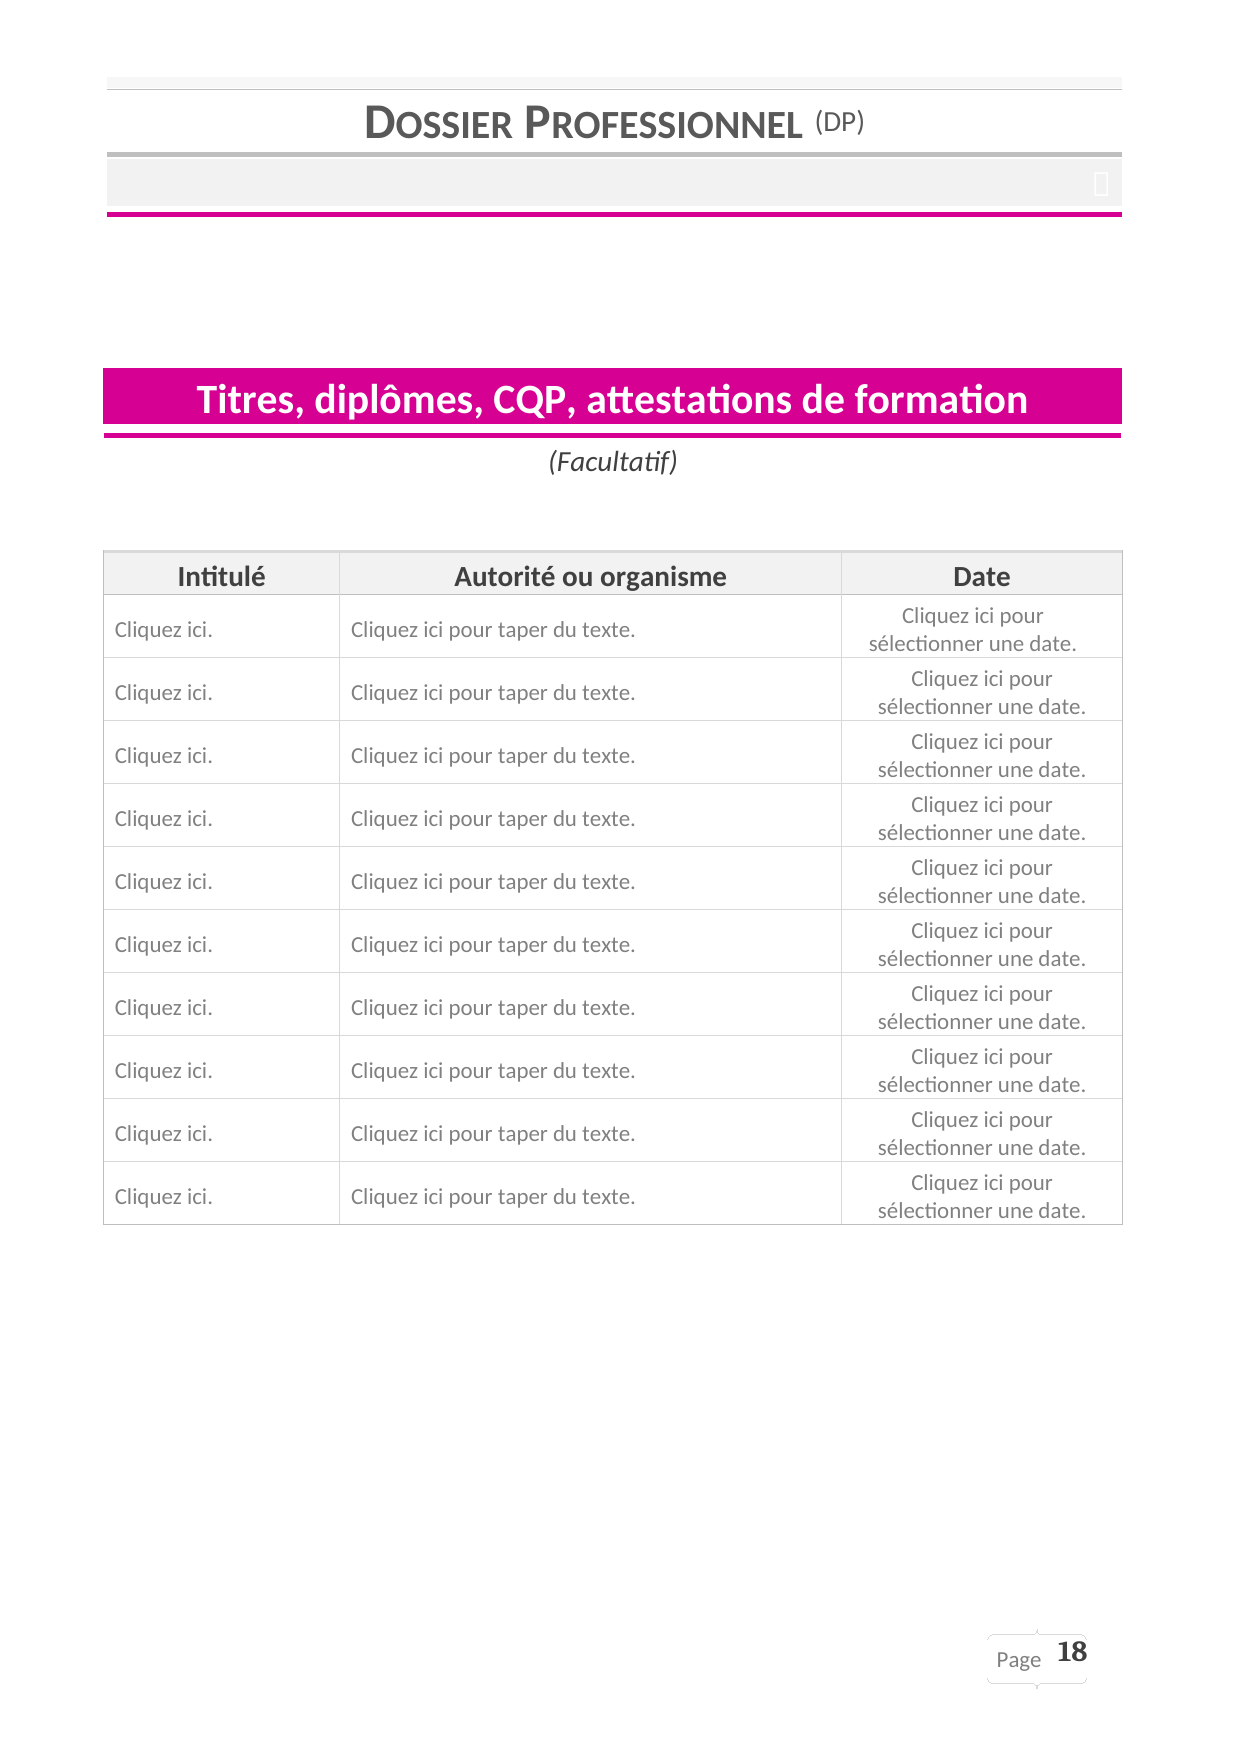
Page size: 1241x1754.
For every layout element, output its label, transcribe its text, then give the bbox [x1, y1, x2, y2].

table_cell Cliquez ici pour sélectionner une date. [842, 784, 1122, 846]
table_cell Cliquez ici. [104, 973, 339, 1035]
table_cell Cliquez ici. [104, 1099, 339, 1161]
table_cell Cliquez ici pour taper du texte. [340, 973, 841, 1035]
table_cell Cliquez ici pour sélectionner une date. [842, 1036, 1122, 1098]
table_cell Cliquez ici. [104, 910, 339, 972]
table_cell Date [842, 553, 1122, 594]
table_cell (Facultatif) [103, 433, 1122, 550]
table_cell Autorité ou organisme [340, 553, 841, 594]
table_cell Cliquez ici. [104, 847, 339, 909]
table_cell Cliquez ici pour taper du texte. [340, 910, 841, 972]
table_cell Cliquez ici pour sélectionner une date. [842, 595, 1122, 657]
table_cell Cliquez ici pour sélectionner une date. [842, 1162, 1122, 1224]
table_cell Cliquez ici pour taper du texte. [340, 784, 841, 846]
table_cell [103, 424, 1122, 433]
table_cell Cliquez ici pour sélectionner une date. [842, 721, 1122, 783]
table_cell Cliquez ici pour taper du texte. [340, 847, 841, 909]
table_cell Cliquez ici pour taper du texte. [340, 595, 841, 657]
table_cell Cliquez ici pour sélectionner une date. [842, 973, 1122, 1035]
table_cell Cliquez ici pour taper du texte. [340, 658, 841, 720]
table_cell Cliquez ici. [104, 1162, 339, 1224]
table_cell Cliquez ici. [104, 658, 339, 720]
table_cell Cliquez ici pour sélectionner une date. [842, 847, 1122, 909]
table_header Titres, diplômes, CQP, attestations de formation [103, 368, 1122, 424]
table_cell Cliquez ici. [104, 595, 339, 657]
table_cell Cliquez ici. [104, 784, 339, 846]
table_cell Cliquez ici. [104, 1036, 339, 1098]
table_cell Cliquez ici pour taper du texte. [340, 721, 841, 783]
table_cell Cliquez ici pour sélectionner une date. [842, 658, 1122, 720]
table_cell Cliquez ici pour sélectionner une date. [842, 910, 1122, 972]
table_cell Cliquez ici pour taper du texte. [340, 1036, 841, 1098]
table_cell Cliquez ici. [104, 721, 339, 783]
table_cell Cliquez ici pour taper du texte. [340, 1099, 841, 1161]
table_cell Cliquez ici pour sélectionner une date. [842, 1099, 1122, 1161]
table_cell Intitulé [104, 553, 339, 594]
table_cell Cliquez ici pour taper du texte. [340, 1162, 841, 1224]
